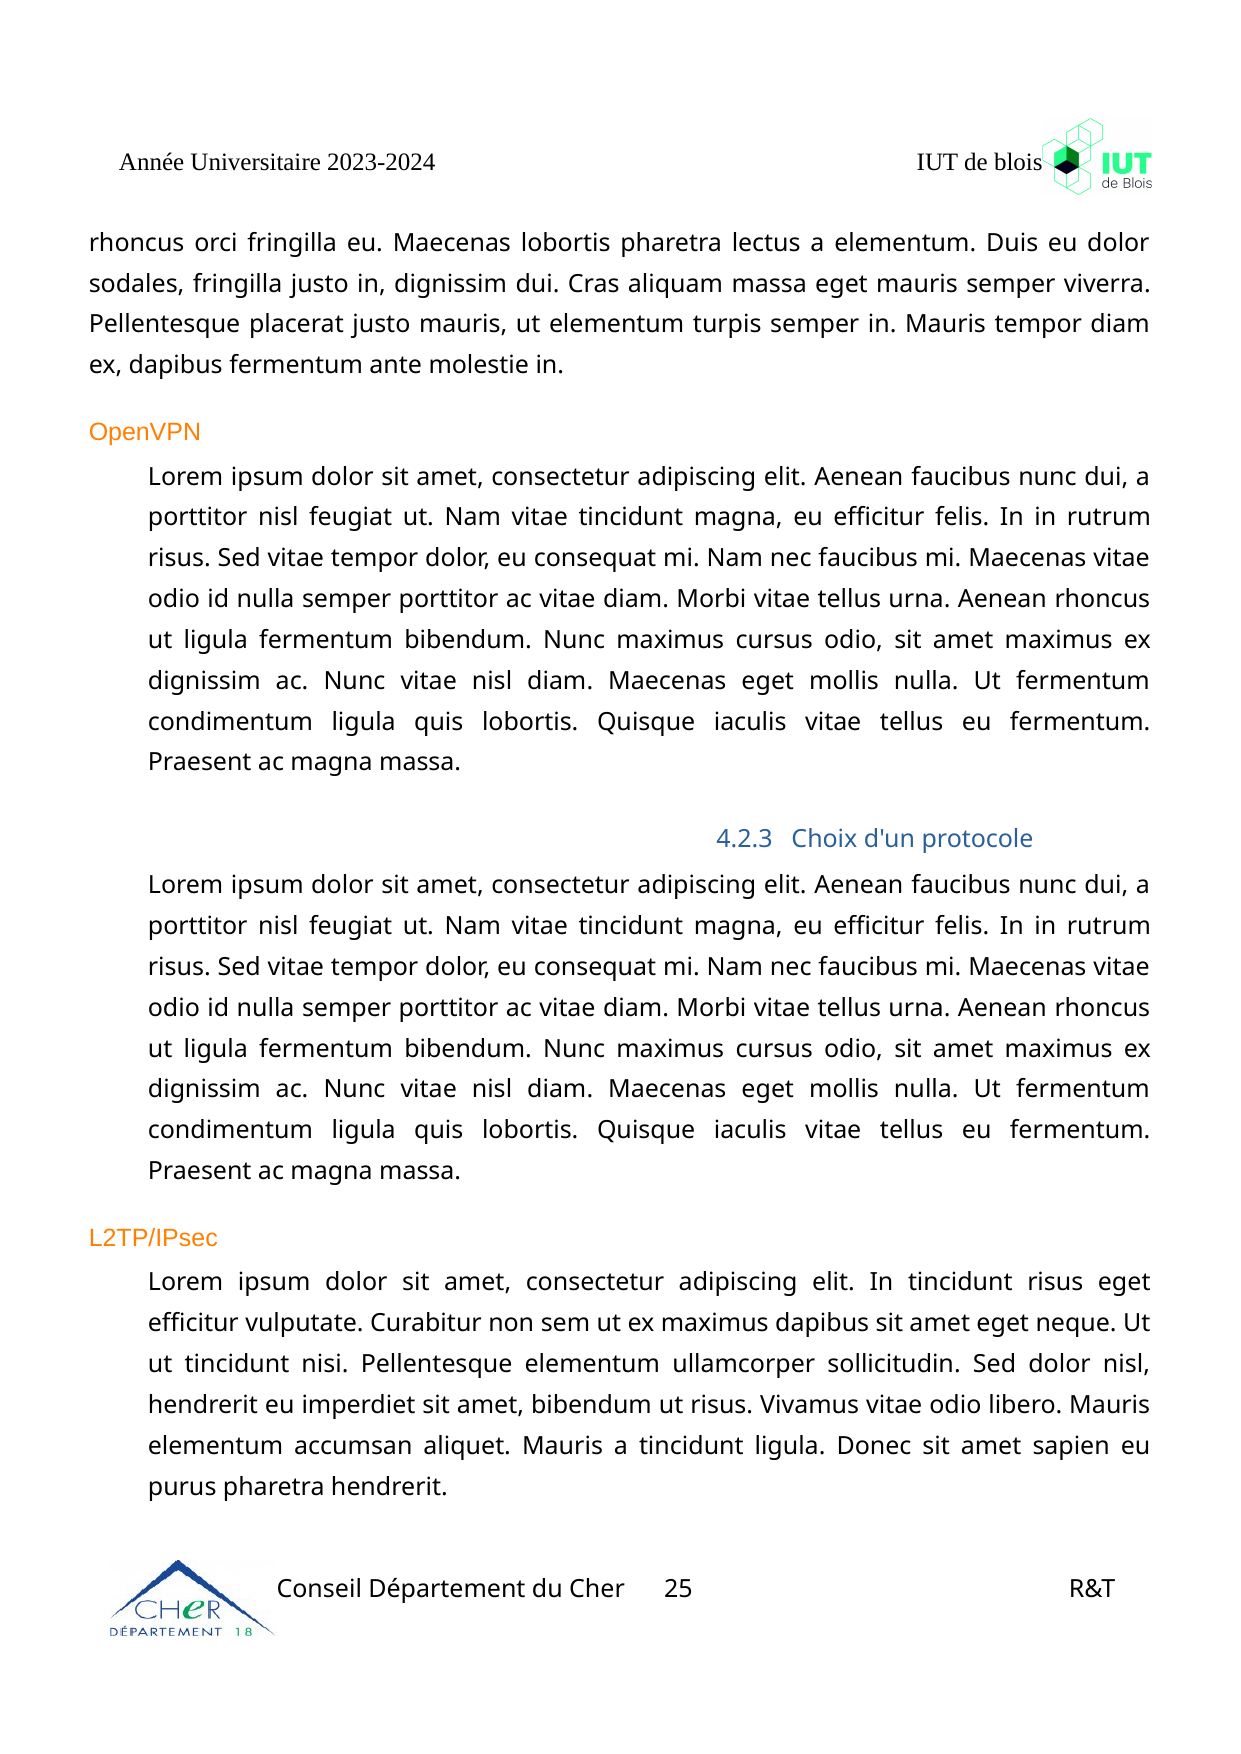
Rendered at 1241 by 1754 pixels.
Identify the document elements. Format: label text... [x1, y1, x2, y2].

subtitle Choix d'un protocole [88, 820, 1033, 854]
subtitle L2TP/IPsec [88, 1223, 1152, 1251]
picture [110, 1560, 277, 1636]
text rhoncus orci fringilla eu. Maecenas lobortis pharetra lectus a elementum. Duis eu dolor sodales, fringilla justo in, dignissim dui. Cras aliquam massa eget mauris semper viverra. Pellentesque placerat justo mauris, ut elementum turpis semper in. Mauris tempor diam ex, dapibus fermentum ante molestie in. [88, 224, 1152, 381]
text Lorem ipsum dolor sit amet, consectetur adipiscing elit. In tincidunt risus eget efficitur vulputate. Curabitur non sem ut ex maximus dapibus sit amet eget neque. Ut ut tincidunt nisi. Pellentesque elementum ullamcorper sollicitudin. Sed dolor nisl, hendrerit eu imperdiet sit amet, bibendum ut risus. Vivamus vitae odio libero. Mauris elementum accumsan aliquet. Mauris a tincidunt ligula. Donec sit amet sapien eu purus pharetra hendrerit. [148, 1264, 1152, 1502]
text Lorem ipsum dolor sit amet, consectetur adipiscing elit. Aenean faucibus nunc dui, a porttitor nisl feugiat ut. Nam vitae tincidunt magna, eu efficitur felis. In in rutrum risus. Sed vitae tempor dolor, eu consequat mi. Nam nec faucibus mi. Maecenas vitae odio id nulla semper porttitor ac vitae diam. Morbi vitae tellus urna. Aenean rhoncus ut ligula fermentum bibendum. Nunc maximus cursus odio, sit amet maximus ex dignissim ac. Nunc vitae nisl diam. Maecenas eget mollis nulla. Ut fermentum condimentum ligula quis lobortis. Quisque iaculis vitae tellus eu fermentum. Praesent ac magna massa. [148, 458, 1152, 778]
text Lorem ipsum dolor sit amet, consectetur adipiscing elit. Aenean faucibus nunc dui, a porttitor nisl feugiat ut. Nam vitae tincidunt magna, eu efficitur felis. In in rutrum risus. Sed vitae tempor dolor, eu consequat mi. Nam nec faucibus mi. Maecenas vitae odio id nulla semper porttitor ac vitae diam. Morbi vitae tellus urna. Aenean rhoncus ut ligula fermentum bibendum. Nunc maximus cursus odio, sit amet maximus ex dignissim ac. Nunc vitae nisl diam. Maecenas eget mollis nulla. Ut fermentum condimentum ligula quis lobortis. Quisque iaculis vitae tellus eu fermentum. Praesent ac magna massa. [148, 867, 1152, 1187]
subtitle OpenVPN [88, 417, 1152, 446]
picture [1042, 118, 1152, 195]
